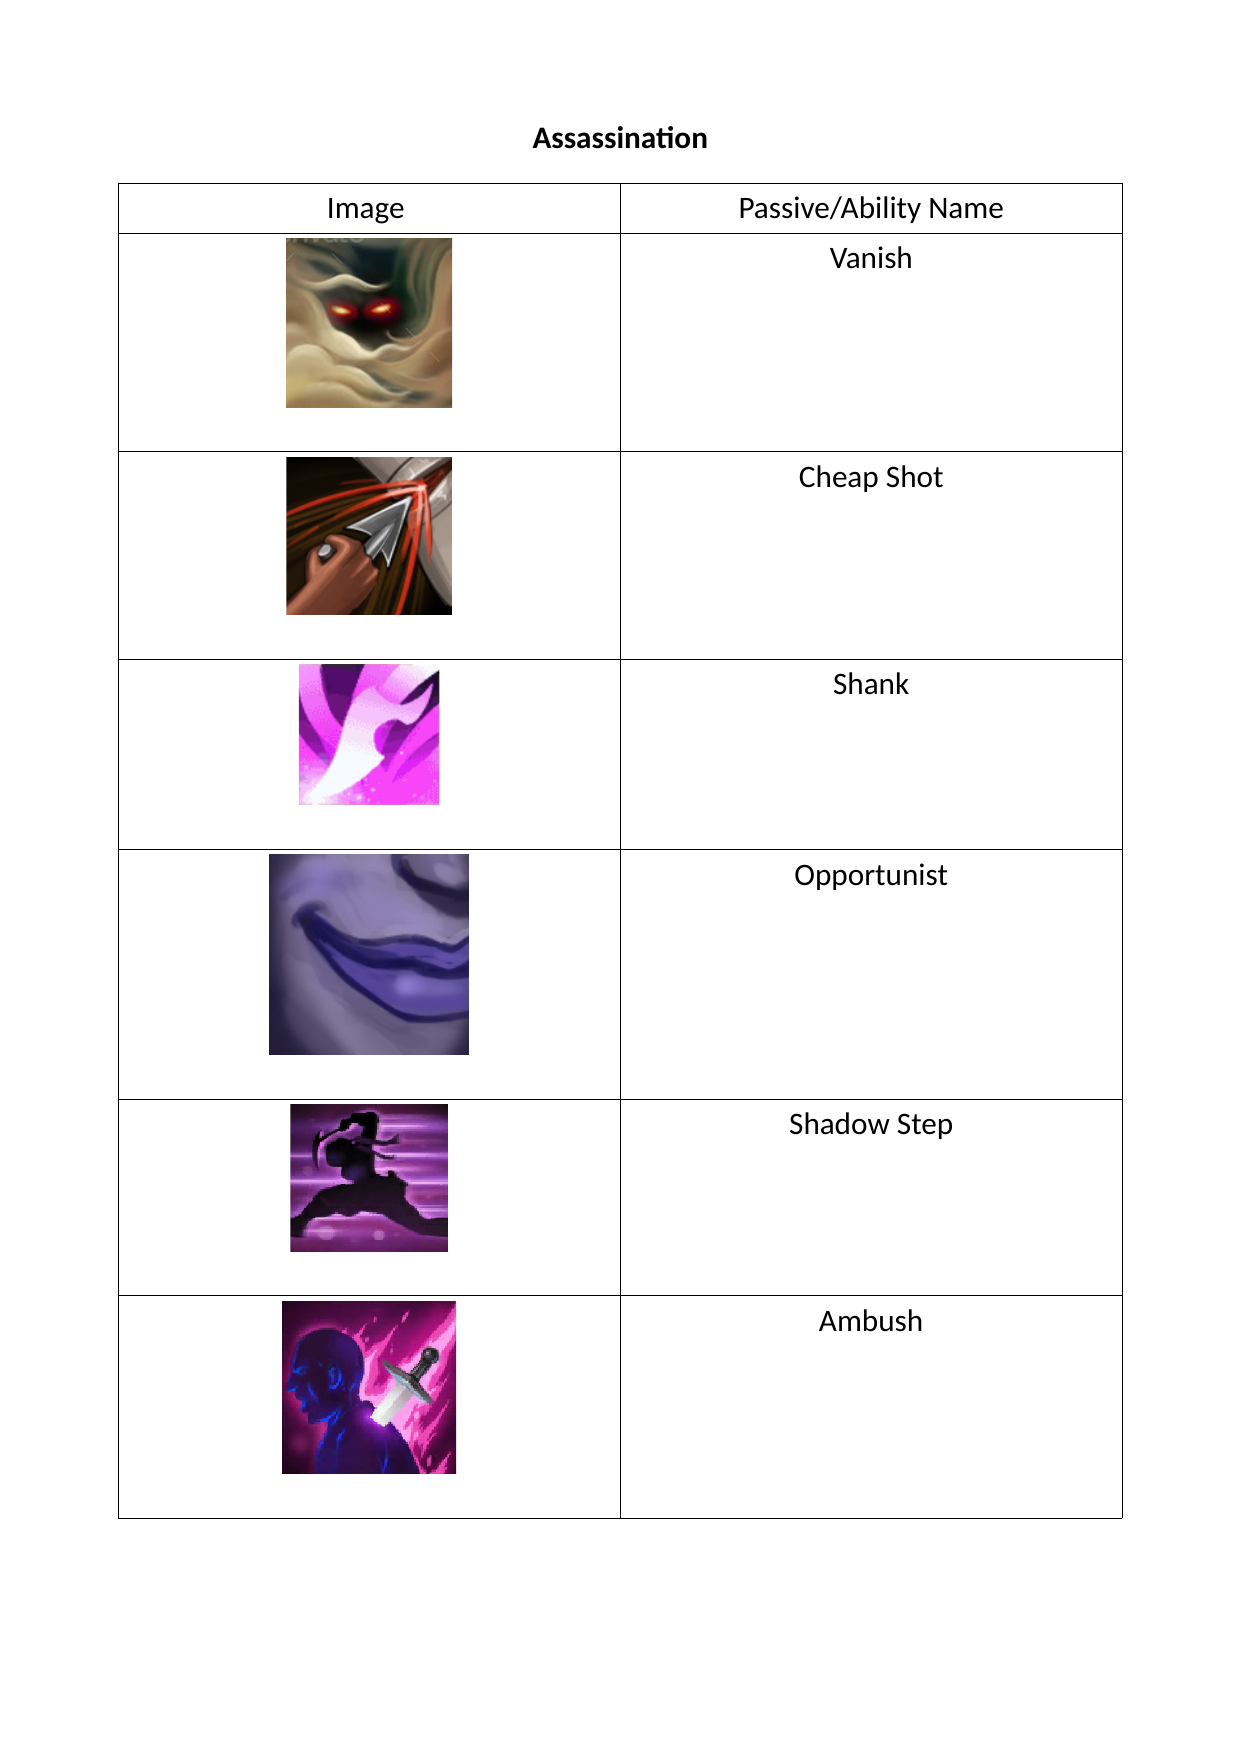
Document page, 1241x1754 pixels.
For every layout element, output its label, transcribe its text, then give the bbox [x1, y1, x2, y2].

table_cell [119, 452, 620, 614]
table_cell [119, 1100, 620, 1295]
table_cell Shank [621, 660, 1122, 849]
table_header Image [119, 184, 620, 232]
picture [269, 854, 469, 1055]
picture [282, 1301, 457, 1474]
picture [286, 457, 452, 615]
picture [290, 1104, 448, 1252]
table_cell [119, 850, 620, 854]
table_cell [119, 1055, 620, 1098]
text Assassination [118, 118, 1122, 156]
table_cell Opportunist [621, 850, 1122, 1098]
table_cell Cheap Shot [621, 452, 1122, 658]
table_cell [119, 1296, 620, 1518]
table_cell Shadow Step [621, 1100, 1122, 1295]
table_cell [119, 408, 620, 451]
table_cell [119, 660, 620, 849]
table_cell [119, 234, 620, 407]
table_cell [119, 615, 620, 658]
table_cell [469, 855, 620, 1054]
table_cell Vanish [621, 234, 1122, 451]
table_cell [119, 855, 269, 1054]
table_cell Ambush [621, 1296, 1122, 1518]
picture [298, 664, 440, 805]
picture [286, 238, 453, 408]
table_header Passive/Ability Name [621, 184, 1122, 232]
